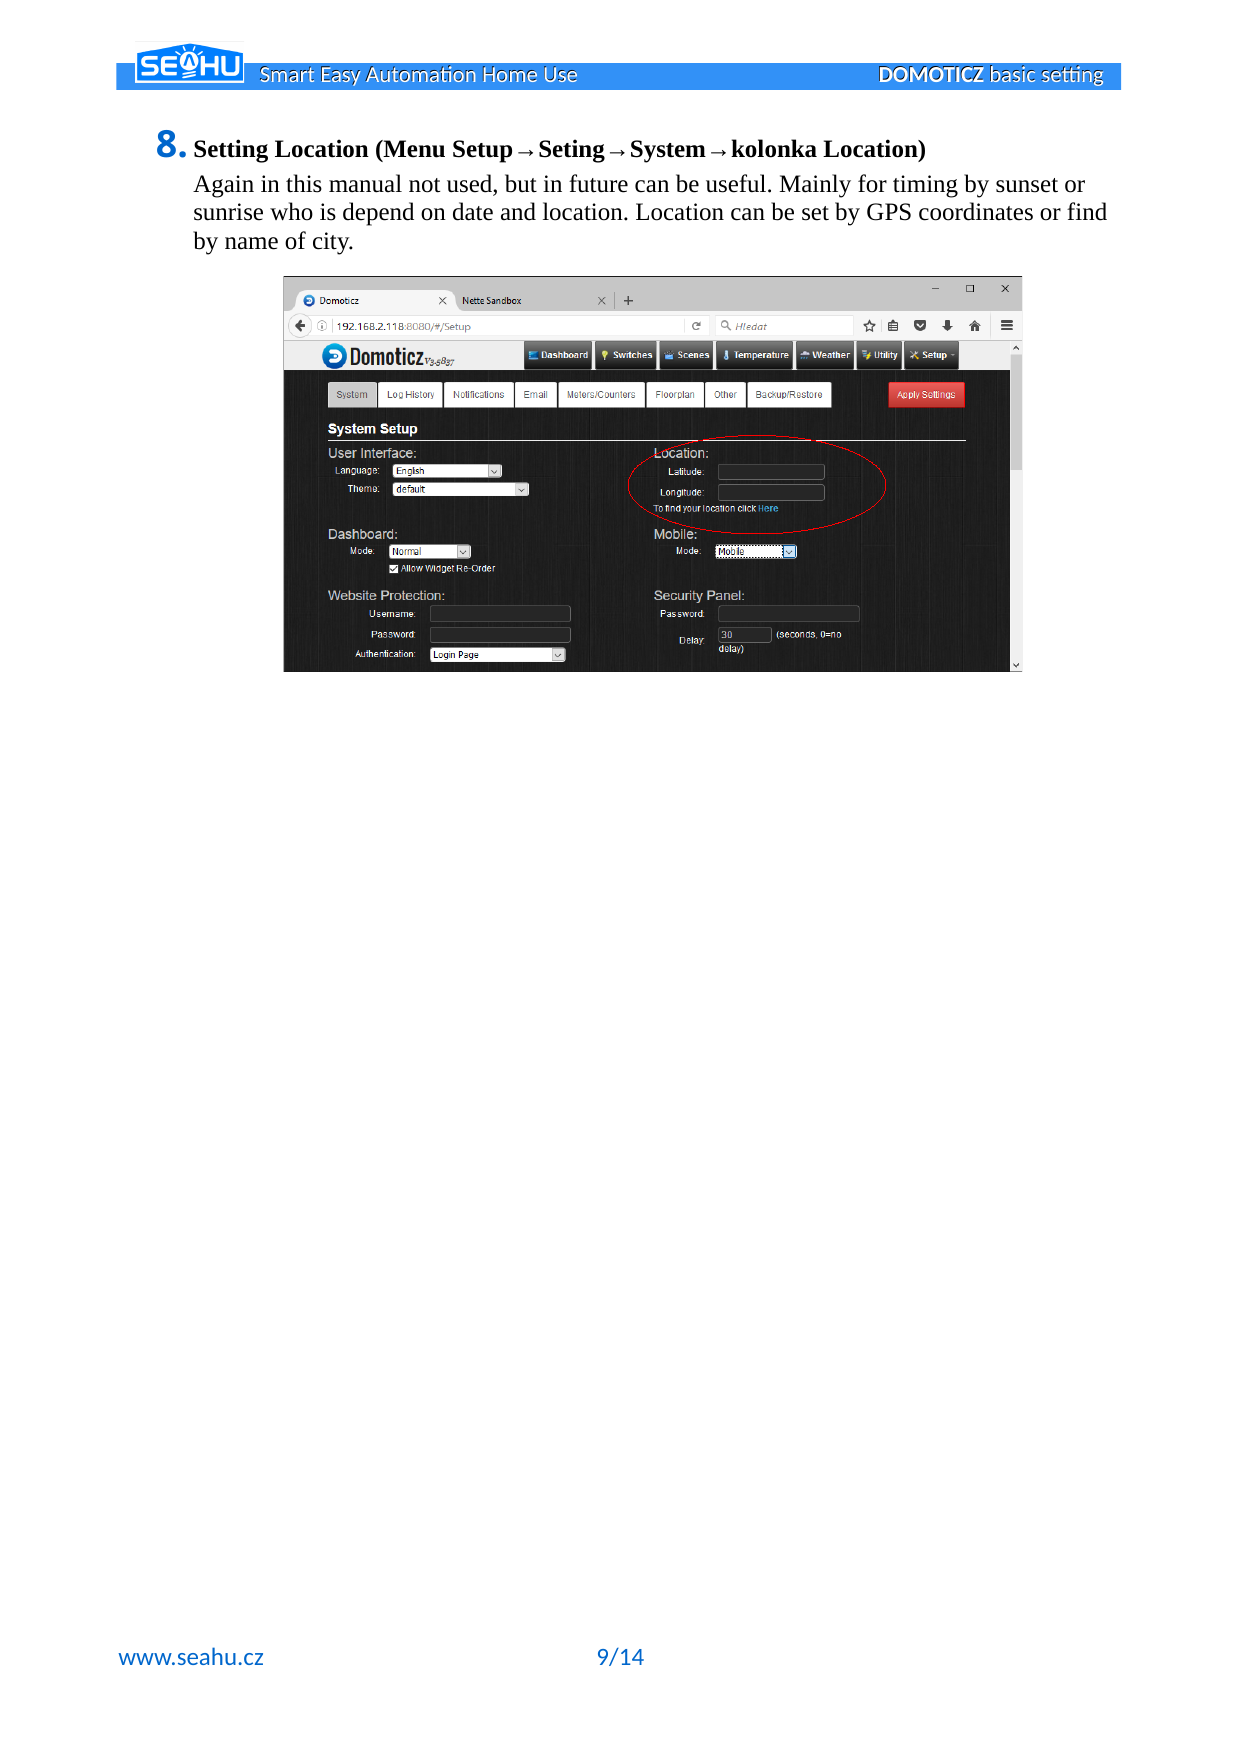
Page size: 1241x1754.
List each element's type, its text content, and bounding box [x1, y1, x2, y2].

picture [283, 276, 1023, 672]
picture [135, 41, 245, 83]
list Setting Location (Menu Setup→Seting→System→kolonka Location) Again in this manual not used, but in future can be useful. Mainly for timing by sunset or sunrise who is depend on date and location. Location can be set by GPS coordinates or find by name of city. [156, 118, 1122, 758]
